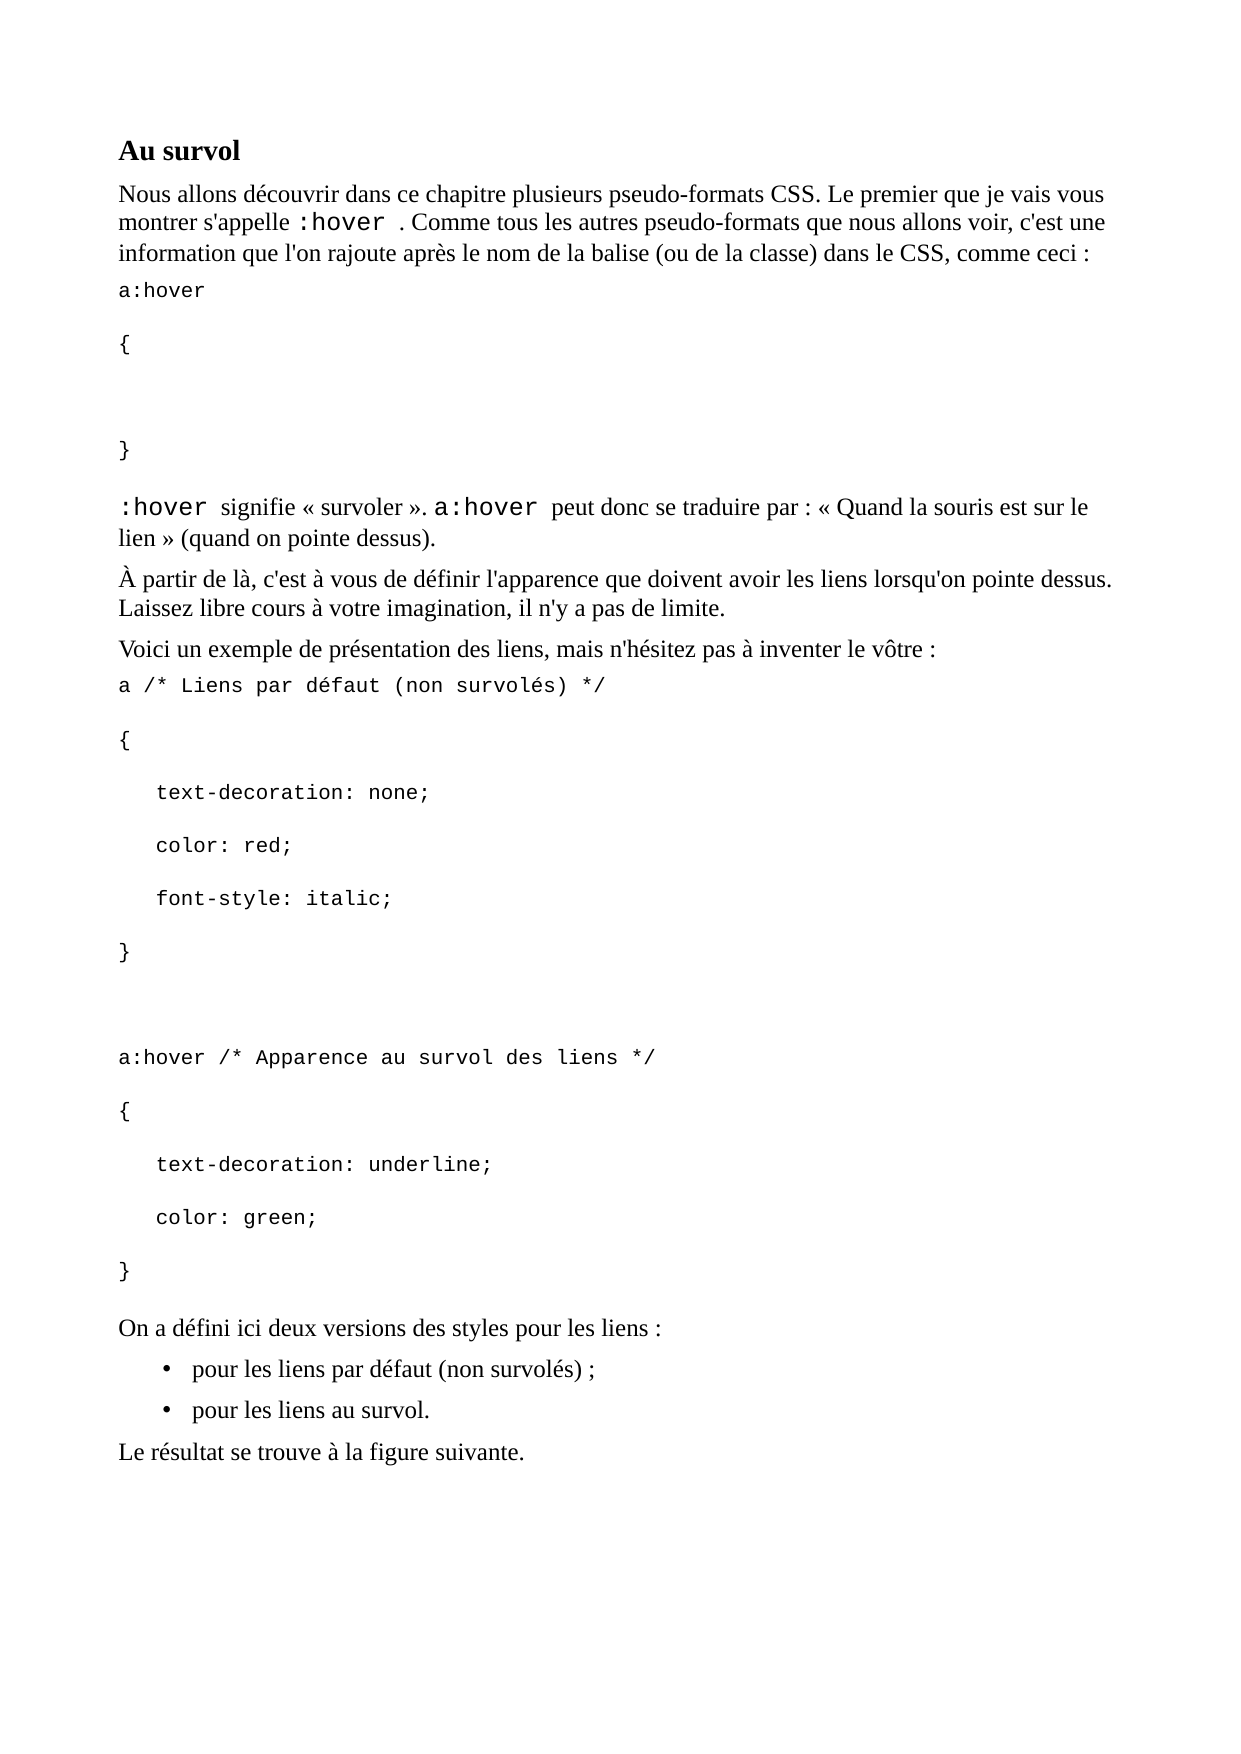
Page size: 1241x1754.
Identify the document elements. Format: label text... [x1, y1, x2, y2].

list pour les liens au survol. [162, 1395, 1122, 1424]
text } [118, 941, 1122, 965]
text :hover signifie « survoler ». a:hover peut donc se traduire par : « Quand la souris est sur le lien » (quand on pointe dessus). [118, 492, 1122, 552]
text { [118, 333, 1122, 356]
text À partir de là, c'est à vous de définir l'apparence que doivent avoir les liens lorsqu'on pointe dessus. Laissez libre cours à votre imagination, il n'y a pas de limite. [118, 564, 1122, 622]
text } [118, 439, 1122, 463]
text a /* Liens par défaut (non survolés) */ [118, 675, 1122, 699]
text a:hover [118, 279, 1122, 303]
text { [118, 1100, 1122, 1124]
text text-decoration: underline; [118, 1153, 1122, 1177]
text On a défini ici deux versions des styles pour les liens : [118, 1313, 1122, 1342]
text Nous allons découvrir dans ce chapitre plusieurs pseudo-formats CSS. Le premier que je vais vous montrer s'appelle :hover . Comme tous les autres pseudo-formats que nous allons voir, c'est une information que l'on rajoute après le nom de la balise (ou de la classe) dans le CSS, comme ceci : [118, 179, 1122, 267]
text color: red; [118, 835, 1122, 858]
list pour les liens par défaut (non survolés) ; [162, 1354, 1122, 1383]
text font-style: italic; [118, 888, 1122, 912]
text { [118, 728, 1122, 752]
text Voici un exemple de présentation des liens, mais n'hésitez pas à inventer le vôtre : [118, 634, 1122, 663]
subtitle Au survol [118, 133, 1122, 166]
text a:hover /* Apparence au survol des liens */ [118, 1047, 1122, 1071]
text Le résultat se trouve à la figure suivante. [118, 1437, 1122, 1465]
text } [118, 1260, 1122, 1283]
text text-decoration: none; [118, 782, 1122, 805]
text color: green; [118, 1207, 1122, 1230]
